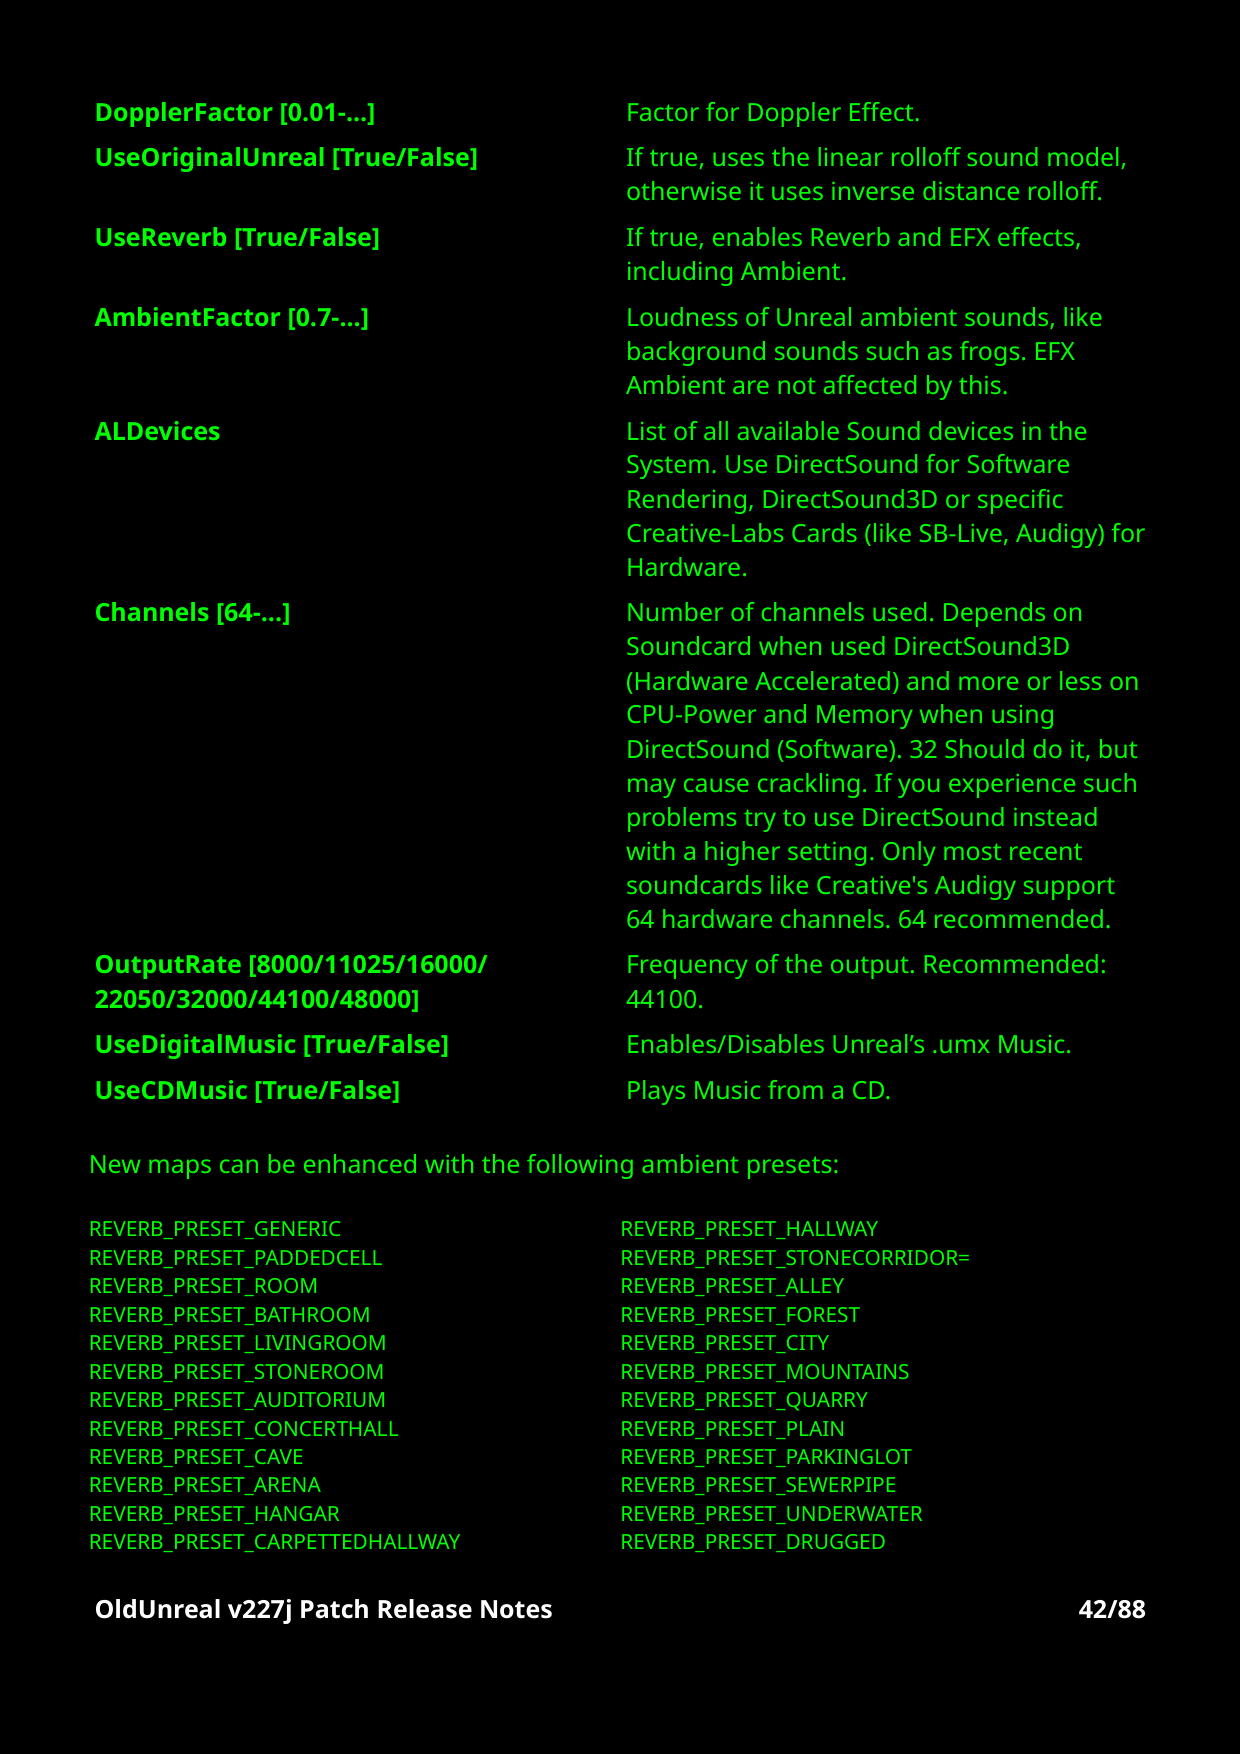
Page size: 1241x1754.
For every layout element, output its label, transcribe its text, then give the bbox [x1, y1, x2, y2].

text REVERB_PRESET_SEWERPIPE [620, 1471, 1152, 1499]
text REVERB_PRESET_AUDITORIUM [88, 1385, 620, 1414]
table_header Factor for Doppler Effect. [621, 90, 1152, 134]
text REVERB_PRESET_FOREST [620, 1300, 1152, 1328]
table_cell UseReverb [True/False] [89, 215, 620, 293]
table_cell Enables/Disables Unreal’s .umx Music. [621, 1022, 1152, 1067]
table_cell OutputRate [8000/11025/16000/ 22050/32000/44100/48000] [89, 942, 620, 1021]
text REVERB_PRESET_STONECORRIDOR= [620, 1243, 1152, 1271]
table_cell Number of channels used. Depends on Soundcard when used DirectSound3D (Hardware Accelerated) and more or less on CPU-Power and Memory when using DirectSound (Software). 32 Should do it, but may cause crackling. If you experience such problems try to use DirectSound instead with a higher setting. Only most recent soundcards like Creative's Audigy support 64 hardware channels. 64 recommended. [621, 590, 1152, 941]
text REVERB_PRESET_DRUGGED [620, 1527, 1152, 1556]
table_cell UseDigitalMusic [True/False] [89, 1022, 620, 1067]
text REVERB_PRESET_ALLEY [620, 1271, 1152, 1300]
table_cell If true, enables Reverb and EFX effects, including Ambient. [621, 215, 1152, 293]
table_cell List of all available Sound devices in the System. Use DirectSound for Software Rendering, DirectSound3D or specific Creative-Labs Cards (like SB-Live, Audigy) for Hardware. [621, 408, 1152, 589]
table_cell Channels [64-...] [89, 590, 620, 941]
text REVERB_PRESET_CONCERTHALL [88, 1414, 620, 1442]
text REVERB_PRESET_GENERIC [88, 1214, 620, 1243]
table_cell ALDevices [89, 408, 620, 589]
table_cell Frequency of the output. Recommended: 44100. [621, 942, 1152, 1021]
text REVERB_PRESET_PLAIN [620, 1414, 1152, 1442]
text REVERB_PRESET_STONEROOM [88, 1357, 620, 1385]
text REVERB_PRESET_CITY [620, 1328, 1152, 1357]
text REVERB_PRESET_BATHROOM [88, 1300, 620, 1328]
table_cell Plays Music from a CD. [621, 1068, 1152, 1112]
table_cell AmbientFactor [0.7-...] [89, 295, 620, 407]
text New maps can be enhanced with the following ambient presets: [88, 1146, 1152, 1181]
text REVERB_PRESET_MOUNTAINS [620, 1357, 1152, 1385]
text REVERB_PRESET_LIVINGROOM [88, 1328, 620, 1357]
text REVERB_PRESET_CARPETTEDHALLWAY [88, 1527, 620, 1556]
table_cell UseOriginalUnreal [True/False] [89, 135, 620, 214]
text REVERB_PRESET_QUARRY [620, 1385, 1152, 1414]
table_cell UseCDMusic [True/False] [89, 1068, 620, 1112]
table_cell If true, uses the linear rolloff sound model, otherwise it uses inverse distance rolloff. [621, 135, 1152, 214]
text REVERB_PRESET_UNDERWATER [620, 1499, 1152, 1527]
table_cell Loudness of Unreal ambient sounds, like background sounds such as frogs. EFX Ambient are not affected by this. [621, 295, 1152, 407]
text REVERB_PRESET_CAVE [88, 1442, 620, 1471]
text REVERB_PRESET_HALLWAY [620, 1214, 1152, 1243]
text REVERB_PRESET_ARENA [88, 1471, 620, 1499]
text REVERB_PRESET_PADDEDCELL [88, 1243, 620, 1271]
text REVERB_PRESET_PARKINGLOT [620, 1442, 1152, 1471]
text REVERB_PRESET_ROOM [88, 1271, 620, 1300]
text REVERB_PRESET_HANGAR [88, 1499, 620, 1527]
table_header DopplerFactor [0.01-...] [89, 90, 620, 134]
